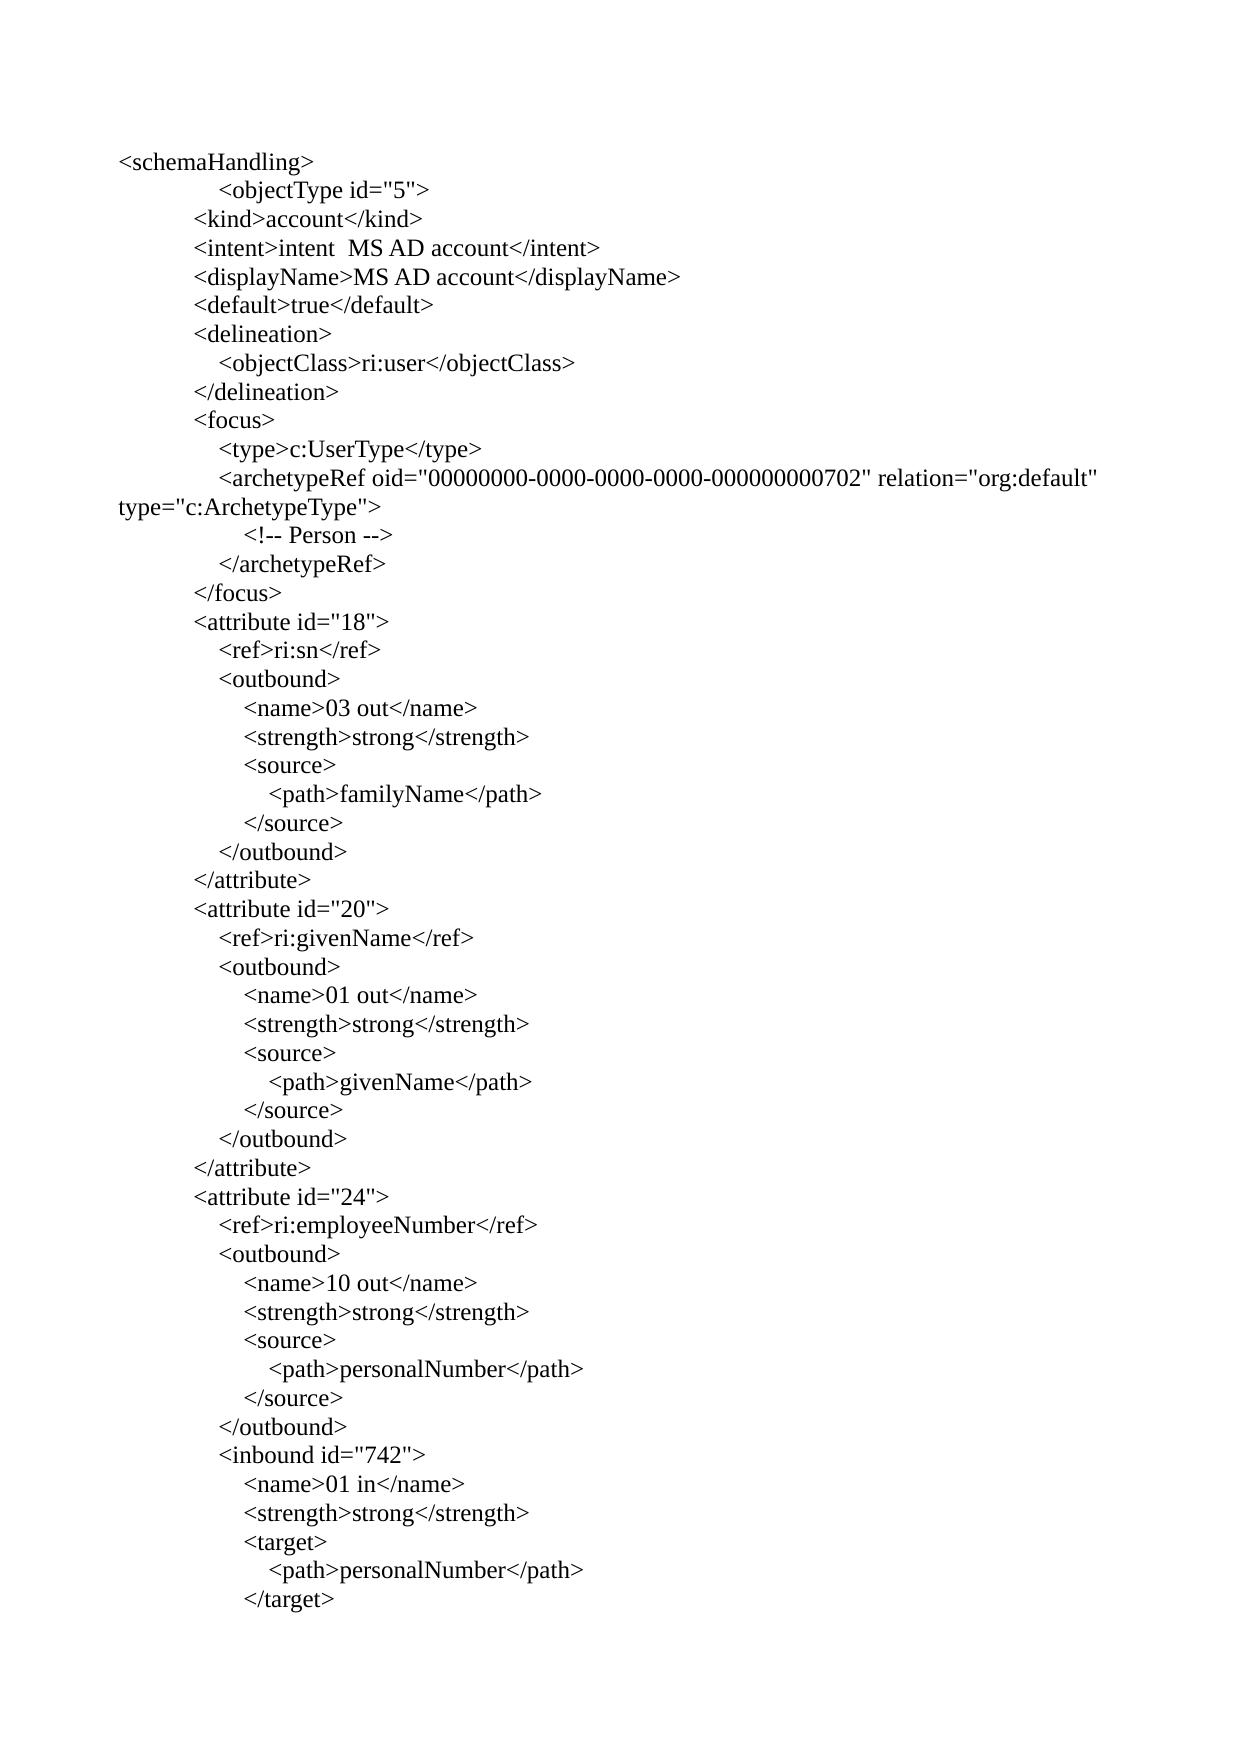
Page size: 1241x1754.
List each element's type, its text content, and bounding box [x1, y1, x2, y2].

text <schemaHandling> [118, 147, 1122, 176]
text </outbound> [118, 837, 1122, 866]
text <name>03 out</name> [118, 693, 1122, 722]
text </archetypeRef> [118, 549, 1122, 578]
text <path>givenName</path> [118, 1067, 1122, 1096]
text <source> [118, 1038, 1122, 1067]
text <objectClass>ri:user</objectClass> [118, 348, 1122, 377]
text <archetypeRef oid="00000000-0000-0000-0000-000000000702" relation="org:default" type="c:ArchetypeType"> [118, 463, 1122, 521]
text <outbound> [118, 1239, 1122, 1268]
text <strength>strong</strength> [118, 1297, 1122, 1326]
text <source> [118, 751, 1122, 779]
text <type>c:UserType</type> [118, 434, 1122, 463]
text </attribute> [118, 866, 1122, 894]
text </source> [118, 808, 1122, 837]
text </attribute> [118, 1153, 1122, 1182]
text <strength>strong</strength> [118, 1498, 1122, 1527]
text <ref>ri:employeeNumber</ref> [118, 1211, 1122, 1239]
text </source> [118, 1383, 1122, 1412]
text <source> [118, 1326, 1122, 1354]
text </target> [118, 1584, 1122, 1613]
text <attribute id="18"> [118, 607, 1122, 636]
text <displayName>MS AD account</displayName> [118, 262, 1122, 291]
text <objectType id="5"> [118, 176, 1122, 204]
text <name>10 out</name> [118, 1268, 1122, 1297]
text <target> [118, 1527, 1122, 1556]
text <attribute id="20"> [118, 894, 1122, 923]
text <path>personalNumber</path> [118, 1354, 1122, 1383]
text <outbound> [118, 952, 1122, 981]
text <name>01 out</name> [118, 981, 1122, 1009]
text <ref>ri:sn</ref> [118, 636, 1122, 664]
text <!-- Person --> [118, 521, 1122, 549]
text <intent>intent MS AD account</intent> [118, 233, 1122, 262]
text <focus> [118, 406, 1122, 434]
text </source> [118, 1096, 1122, 1124]
text <delineation> [118, 319, 1122, 348]
text <outbound> [118, 664, 1122, 693]
text </delineation> [118, 377, 1122, 406]
text <default>true</default> [118, 291, 1122, 319]
text </focus> [118, 578, 1122, 607]
text <name>01 in</name> [118, 1469, 1122, 1498]
text <kind>account</kind> [118, 204, 1122, 233]
text </outbound> [118, 1124, 1122, 1153]
text <path>familyName</path> [118, 779, 1122, 808]
text <attribute id="24"> [118, 1182, 1122, 1211]
text <strength>strong</strength> [118, 722, 1122, 751]
text <strength>strong</strength> [118, 1009, 1122, 1038]
text </outbound> [118, 1412, 1122, 1441]
text <path>personalNumber</path> [118, 1556, 1122, 1584]
text <ref>ri:givenName</ref> [118, 923, 1122, 952]
text <inbound id="742"> [118, 1441, 1122, 1469]
